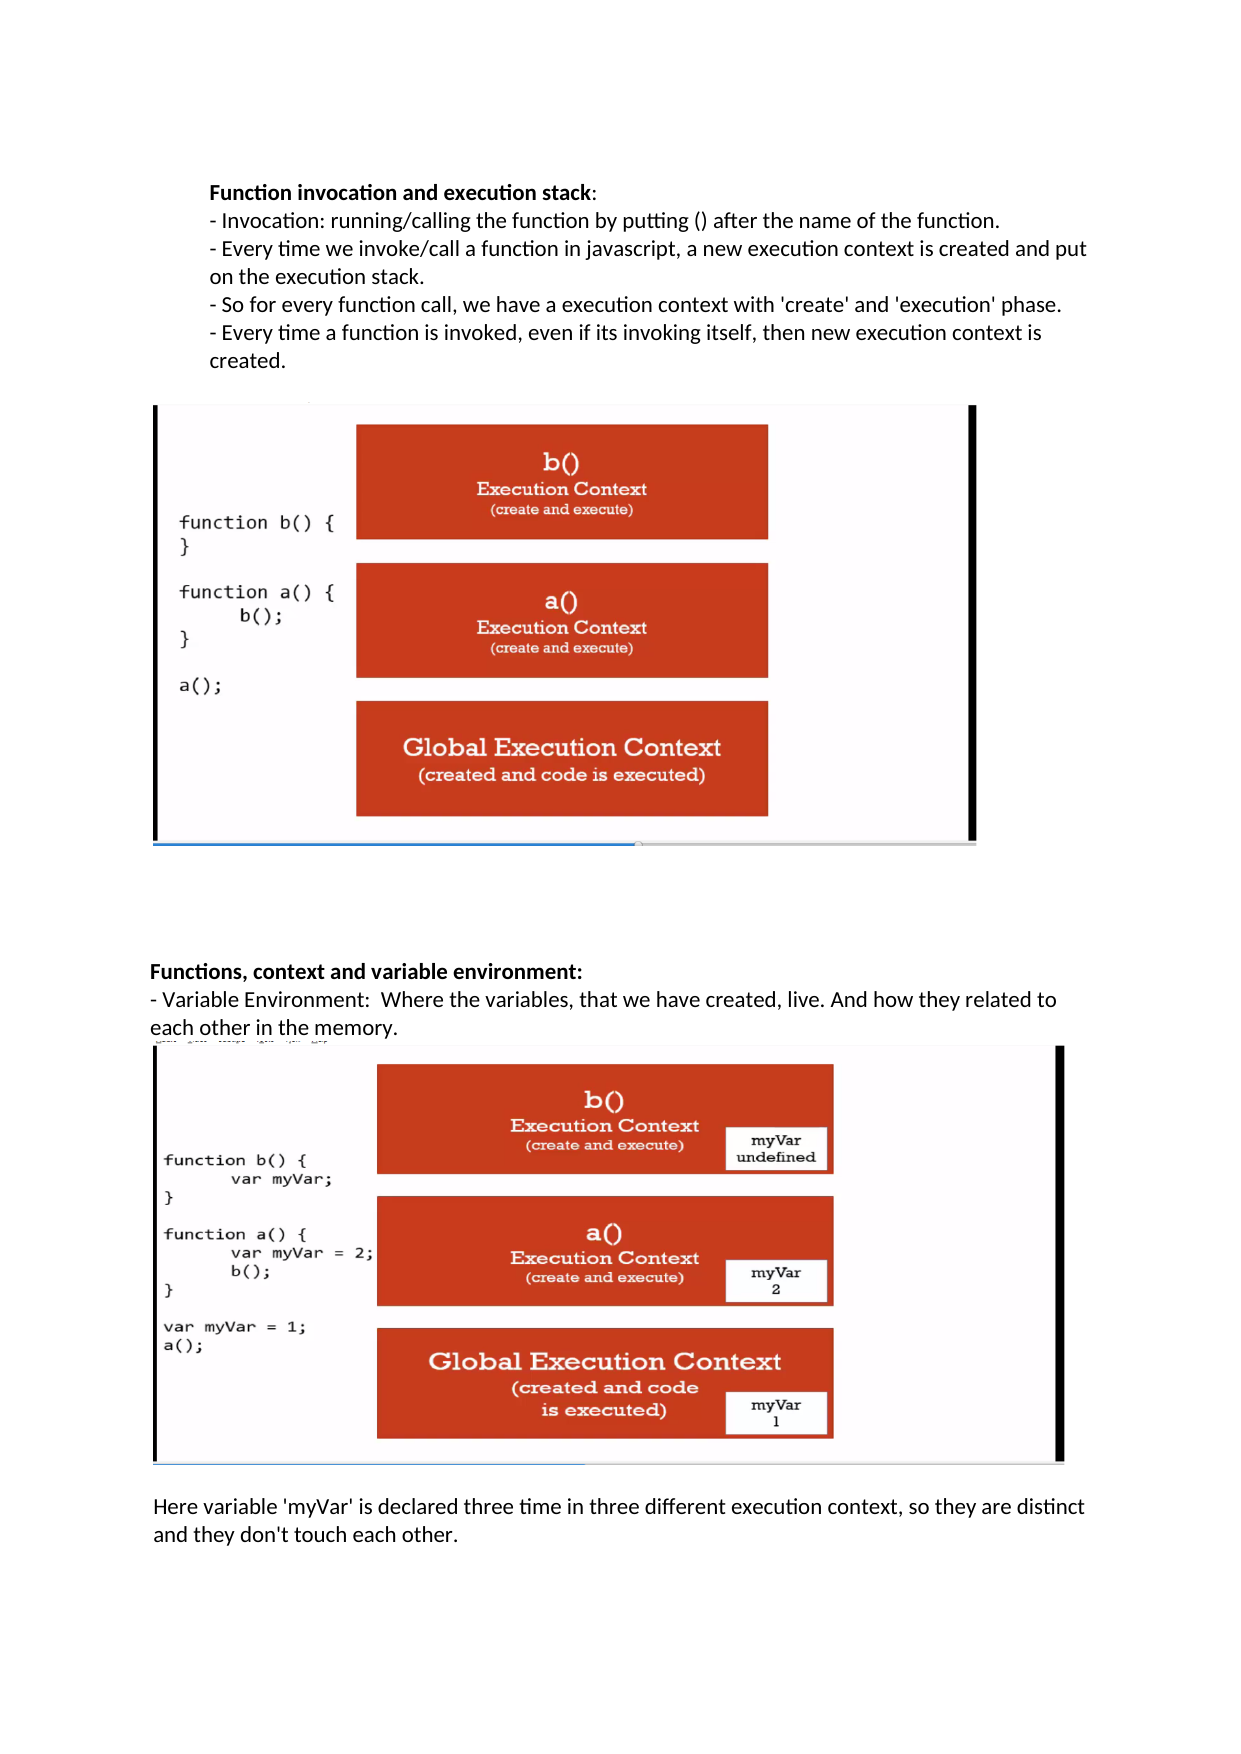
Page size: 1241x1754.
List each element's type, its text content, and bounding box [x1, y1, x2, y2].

list - Variable Environment: Where the variables, that we have created, live. And how they related to each other in the memory. [150, 985, 1090, 1041]
text Here variable 'myVar' is declared three time in three different execution context, so they are distinct and they don't touch each other. [153, 1492, 1090, 1548]
picture [153, 402, 977, 846]
list - Invocation: running/calling the function by putting () after the name of the function. [172, 206, 1090, 234]
picture [153, 1041, 1065, 1465]
list - So for every function call, we have a execution context with 'create' and 'execution' phase. [172, 290, 1090, 318]
list Functions, context and variable environment: [150, 957, 1090, 985]
list - Every time a function is invoked, even if its invoking itself, then new execution context is created. [172, 318, 1090, 374]
list - Every time we invoke/call a function in javascript, a new execution context is created and put on the execution stack. [172, 234, 1090, 290]
list Function invocation and execution stack: [172, 178, 1090, 206]
